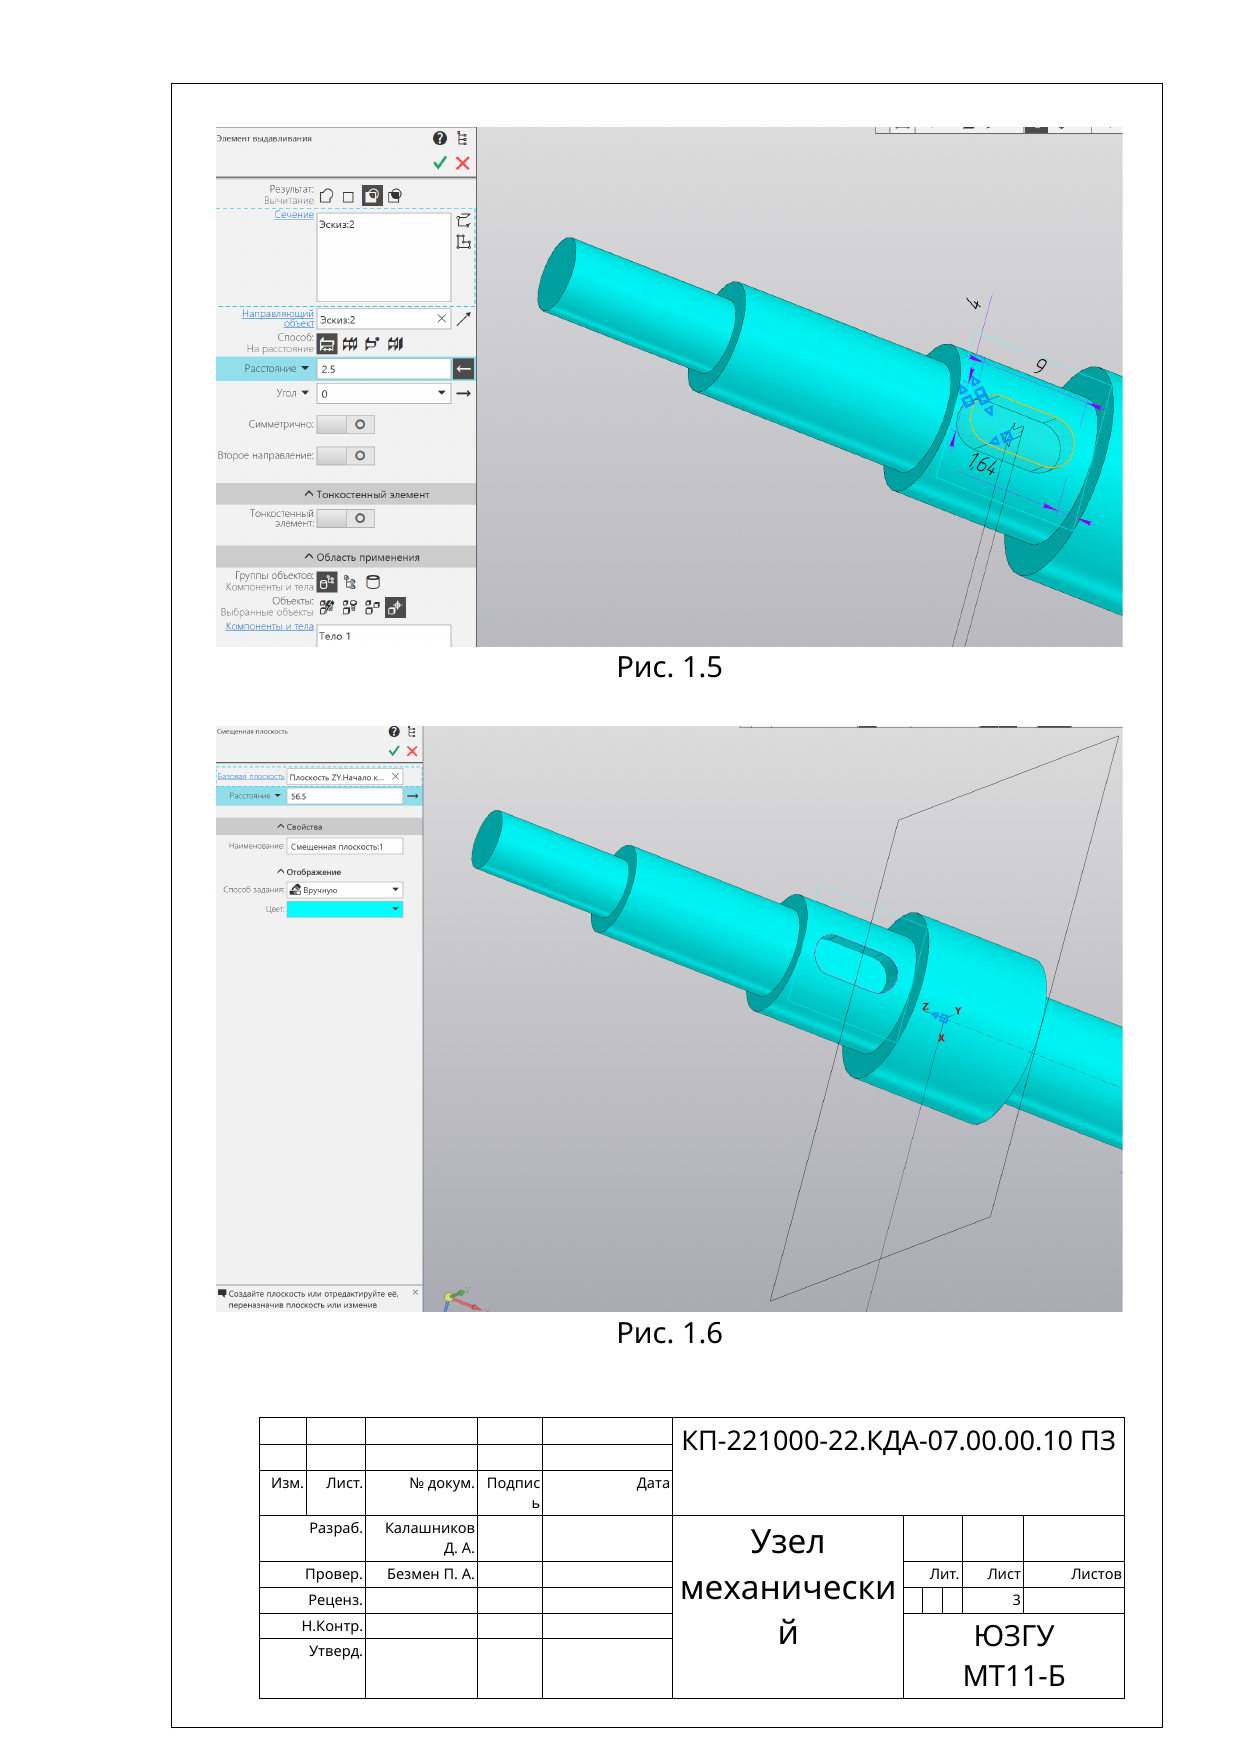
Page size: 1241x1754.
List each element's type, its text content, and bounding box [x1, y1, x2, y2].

text Рис. 1.5 [216, 647, 1123, 686]
picture [216, 726, 1123, 1312]
picture [216, 127, 1123, 647]
text Рис. 1.6 [216, 1312, 1123, 1352]
